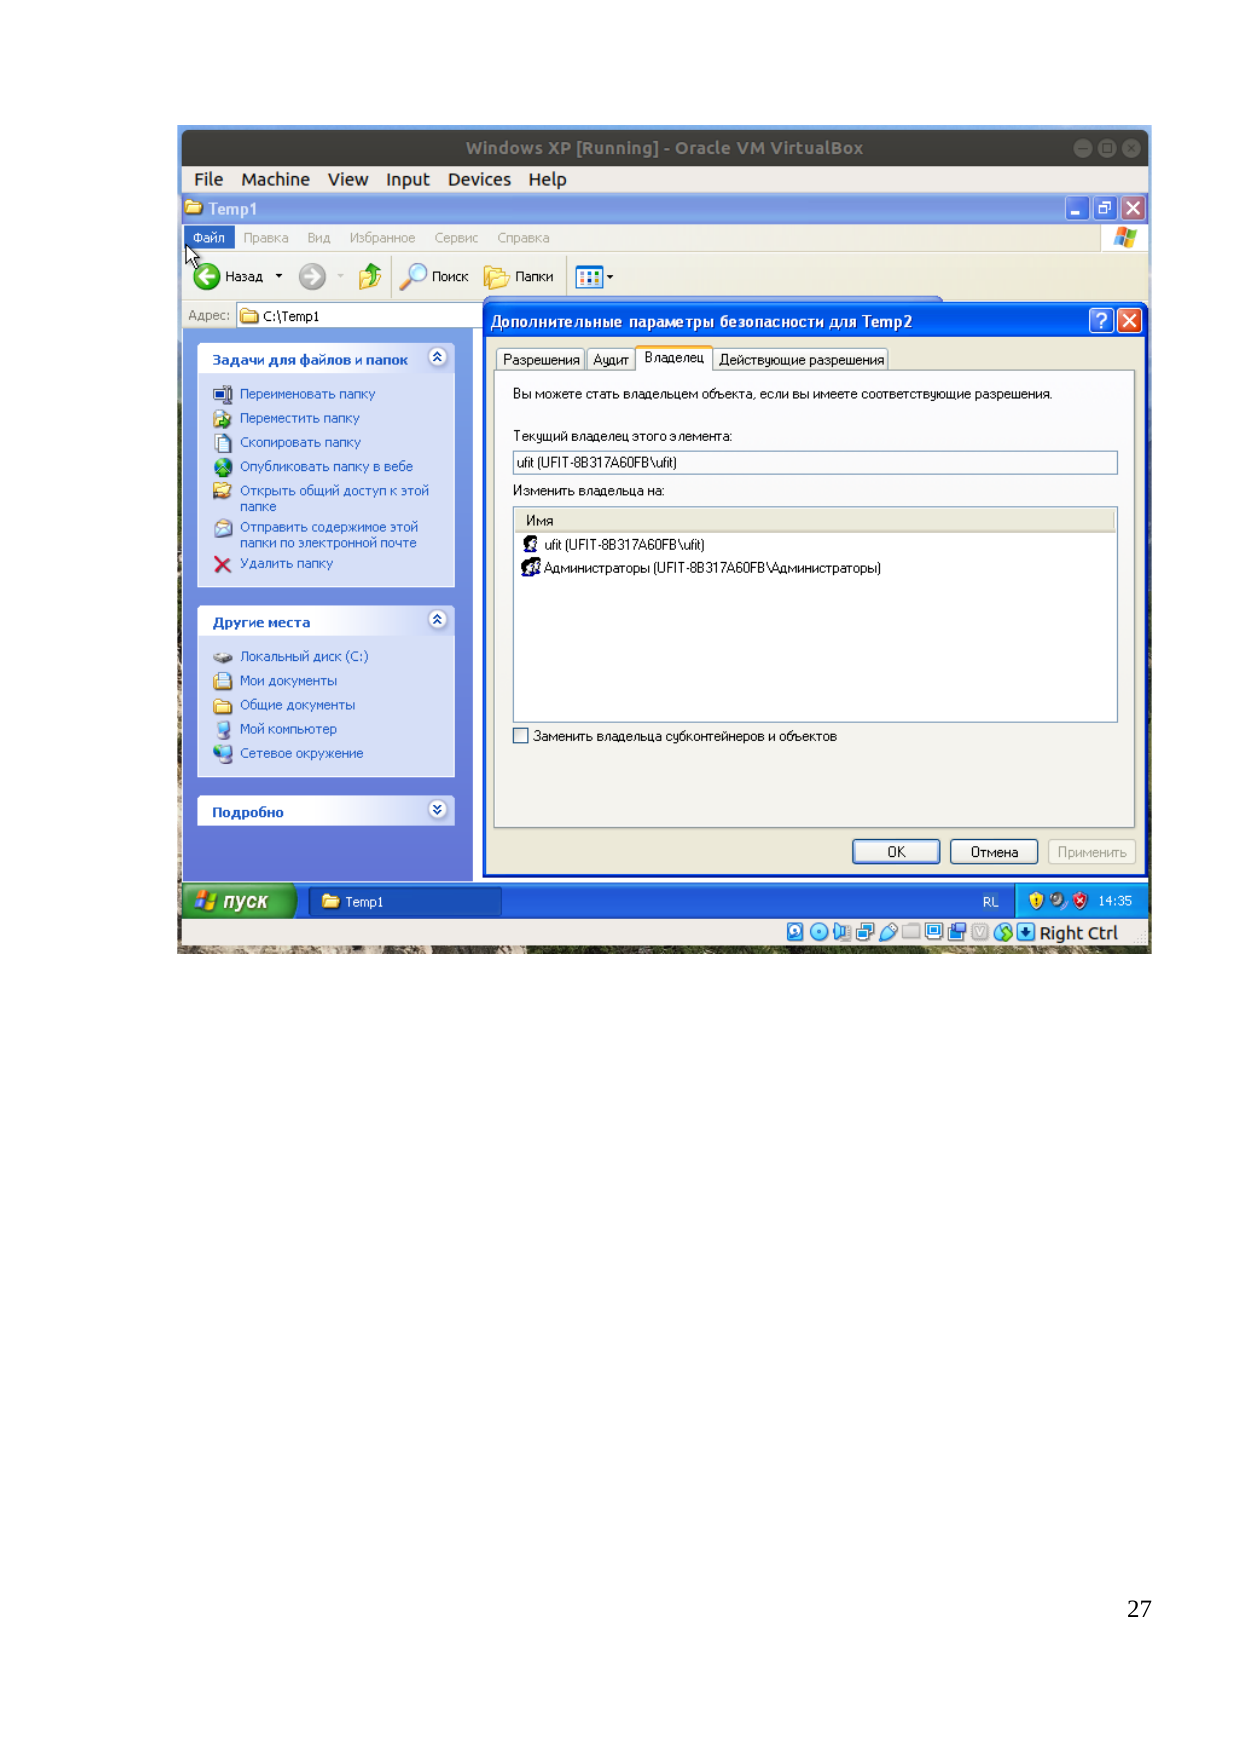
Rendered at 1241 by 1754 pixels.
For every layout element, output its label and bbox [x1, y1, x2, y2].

picture [177, 125, 1152, 954]
